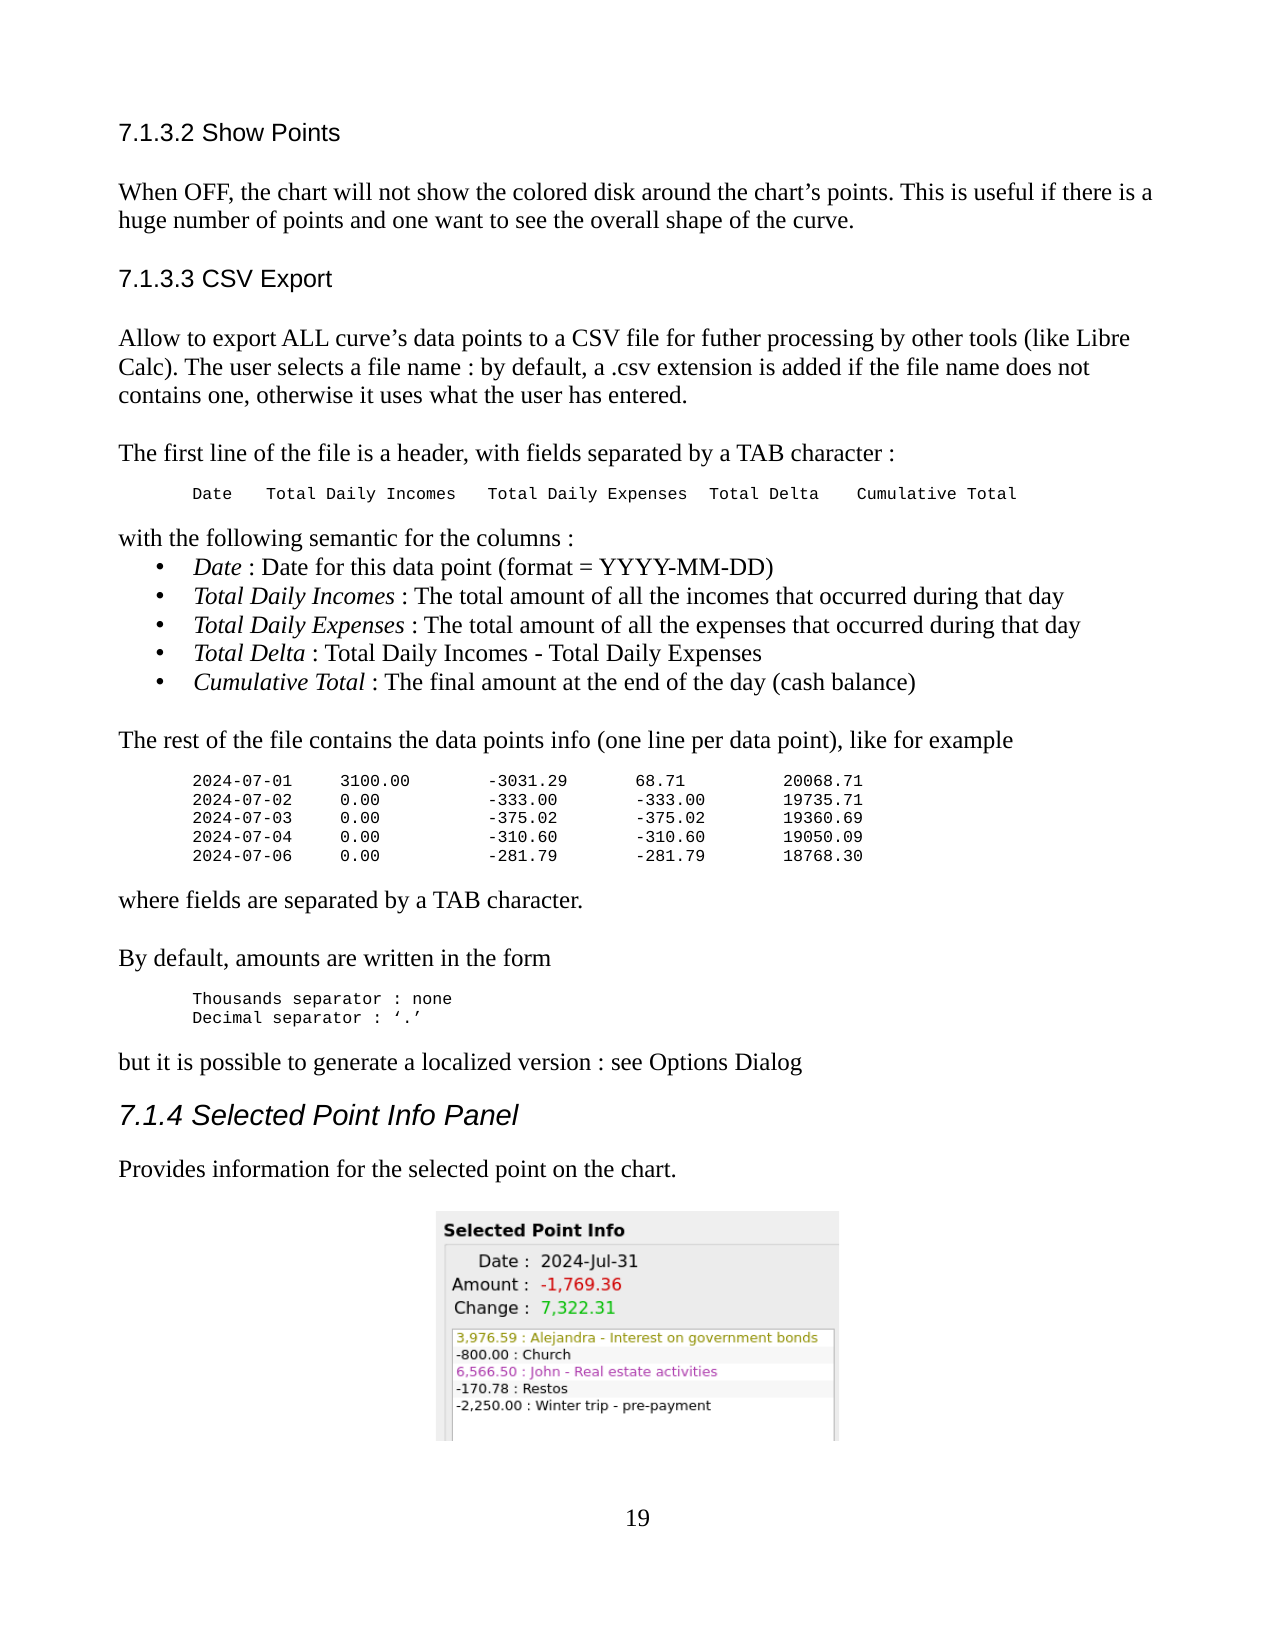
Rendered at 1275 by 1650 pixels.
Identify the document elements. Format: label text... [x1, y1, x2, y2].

text 2024-07-06 0.00 -281.79 -281.79 18768.30 [192, 848, 1157, 867]
text Provides information for the selected point on the chart. [118, 1154, 1157, 1183]
text where fields are separated by a TAB character. [118, 885, 1157, 914]
text The first line of the file is a header, with fields separated by a TAB character : [118, 438, 1157, 467]
list Total Daily Incomes : The total amount of all the incomes that occurred during that day [156, 581, 1157, 610]
subtitle Show Points [118, 118, 1157, 147]
text Thousands separator : none [192, 991, 1157, 1009]
text but it is possible to generate a localized version : see Options Dialog [118, 1047, 1157, 1076]
text with the following semantic for the columns : [118, 523, 1157, 552]
text By default, amounts are written in the form [118, 943, 1157, 972]
list Cumulative Total : The final amount at the end of the day (cash balance) [156, 667, 1157, 696]
subtitle CSV Export [118, 264, 1157, 293]
text Allow to export ALL curve’s data points to a CSV file for futher processing by other tools (like Libre Calc). The user selects a file name : by default, a .csv extension is added if the file name does not contains one, otherwise it uses what the user has entered. [118, 323, 1157, 409]
text The rest of the file contains the data points info (one line per data point), like for example [118, 725, 1157, 753]
text When OFF, the chart will not show the colored disk around the chart’s points. This is useful if there is a huge number of points and one want to see the overall shape of the curve. [118, 177, 1157, 234]
text Decimal separator : ‘.’ [192, 1009, 1157, 1028]
text 2024-07-03 0.00 -375.02 -375.02 19360.69 [192, 810, 1157, 829]
text Date Total Daily Incomes Total Daily Expenses Total Delta Cumulative Total [192, 486, 1157, 504]
text 2024-07-02 0.00 -333.00 -333.00 19735.71 [192, 791, 1157, 810]
list Date : Date for this data point (format = YYYY-MM-DD) [156, 552, 1157, 581]
text 2024-07-01 3100.00 -3031.29 68.71 20068.71 [192, 772, 1157, 791]
list Total Delta : Total Daily Incomes - Total Daily Expenses [156, 638, 1157, 667]
text 2024-07-04 0.00 -310.60 -310.60 19050.09 [192, 829, 1157, 848]
list Total Daily Expenses : The total amount of all the expenses that occurred during that day [156, 610, 1157, 638]
subtitle Selected Point Info Panel [118, 1098, 1157, 1132]
picture [435, 1211, 840, 1441]
